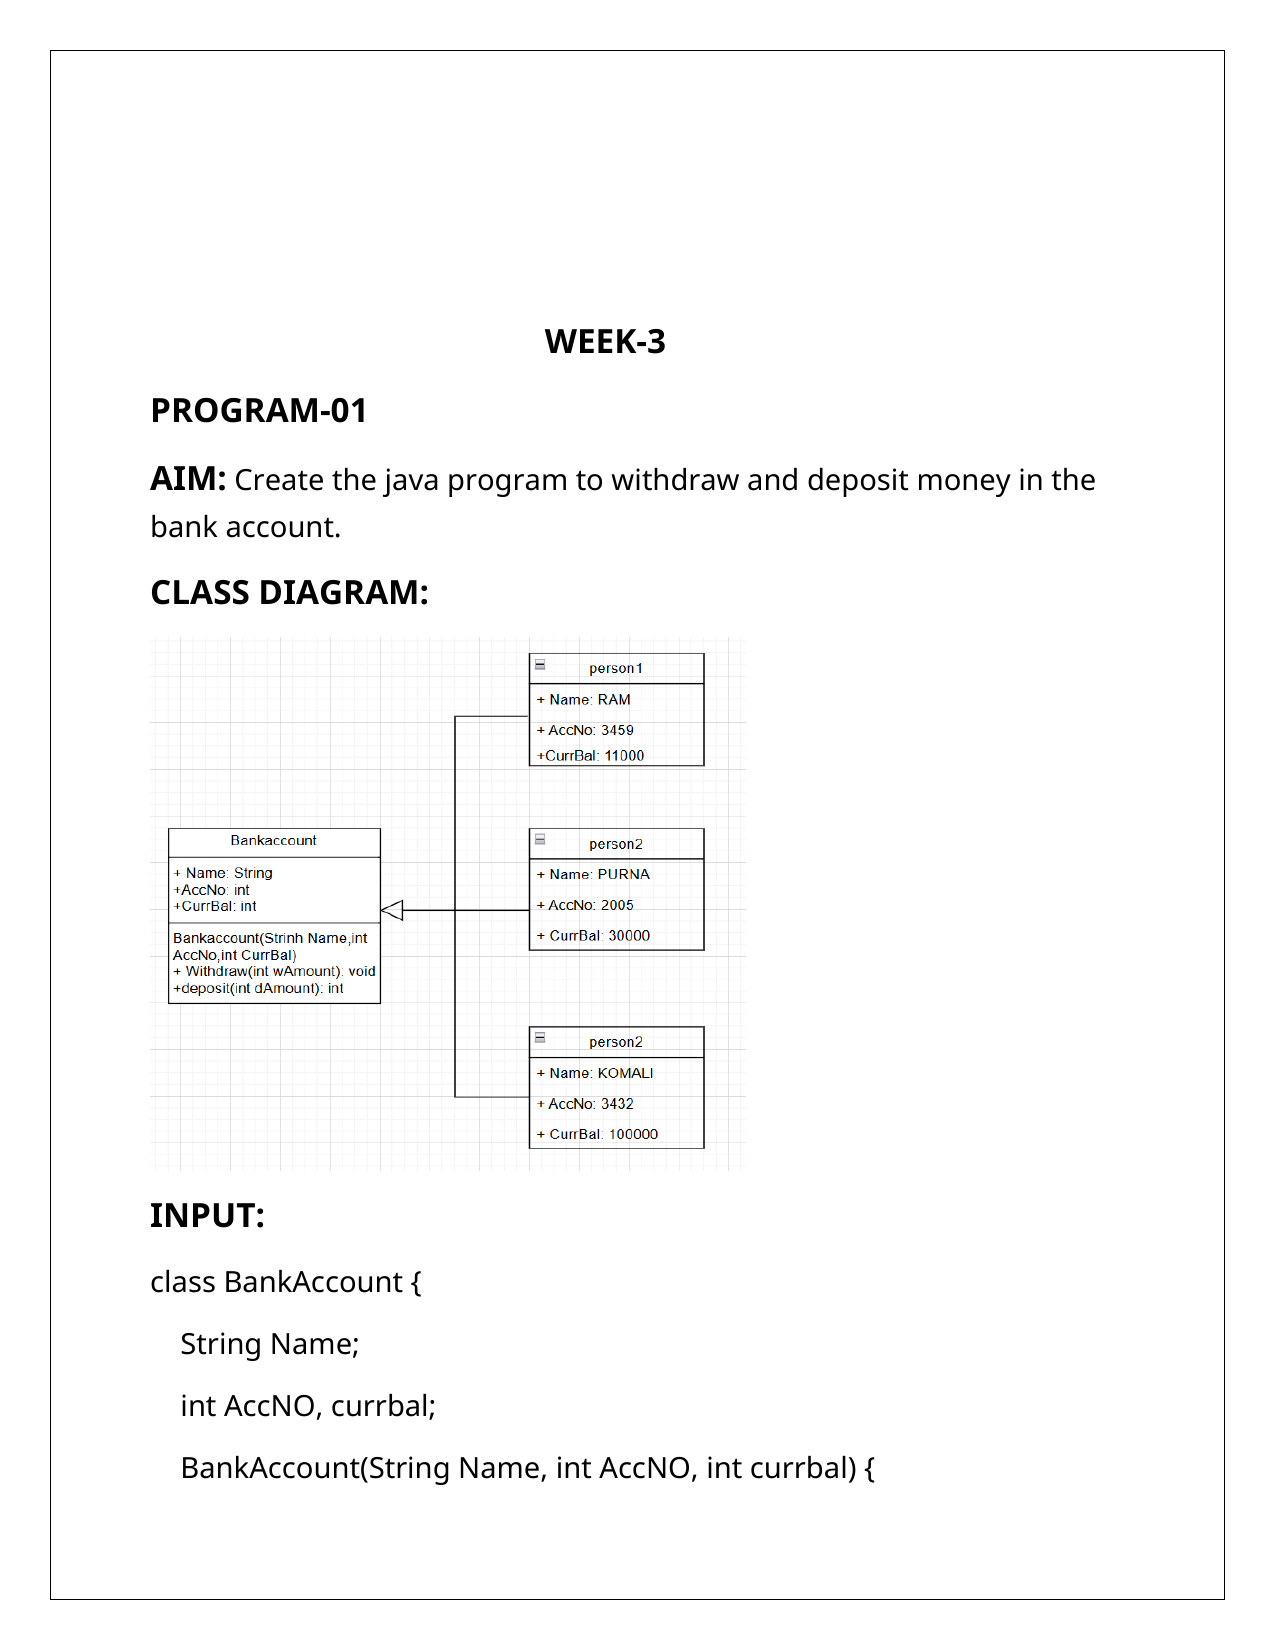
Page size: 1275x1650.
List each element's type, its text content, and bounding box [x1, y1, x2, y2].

text AIM: Create the java program to withdraw and deposit money in the bank account. [150, 455, 1125, 546]
text int AccNO, currbal; [150, 1385, 1125, 1425]
text class BankAccount { [150, 1261, 1125, 1301]
text String Name; [150, 1323, 1125, 1363]
text PROGRAM-01 [150, 386, 1125, 432]
text INPUT: [150, 1192, 1125, 1237]
text BankAccount(String Name, int AccNO, int currbal) { [150, 1448, 1125, 1487]
text CLASS DIAGRAM: [150, 569, 1125, 614]
text WEEK-3 [450, 317, 1125, 363]
